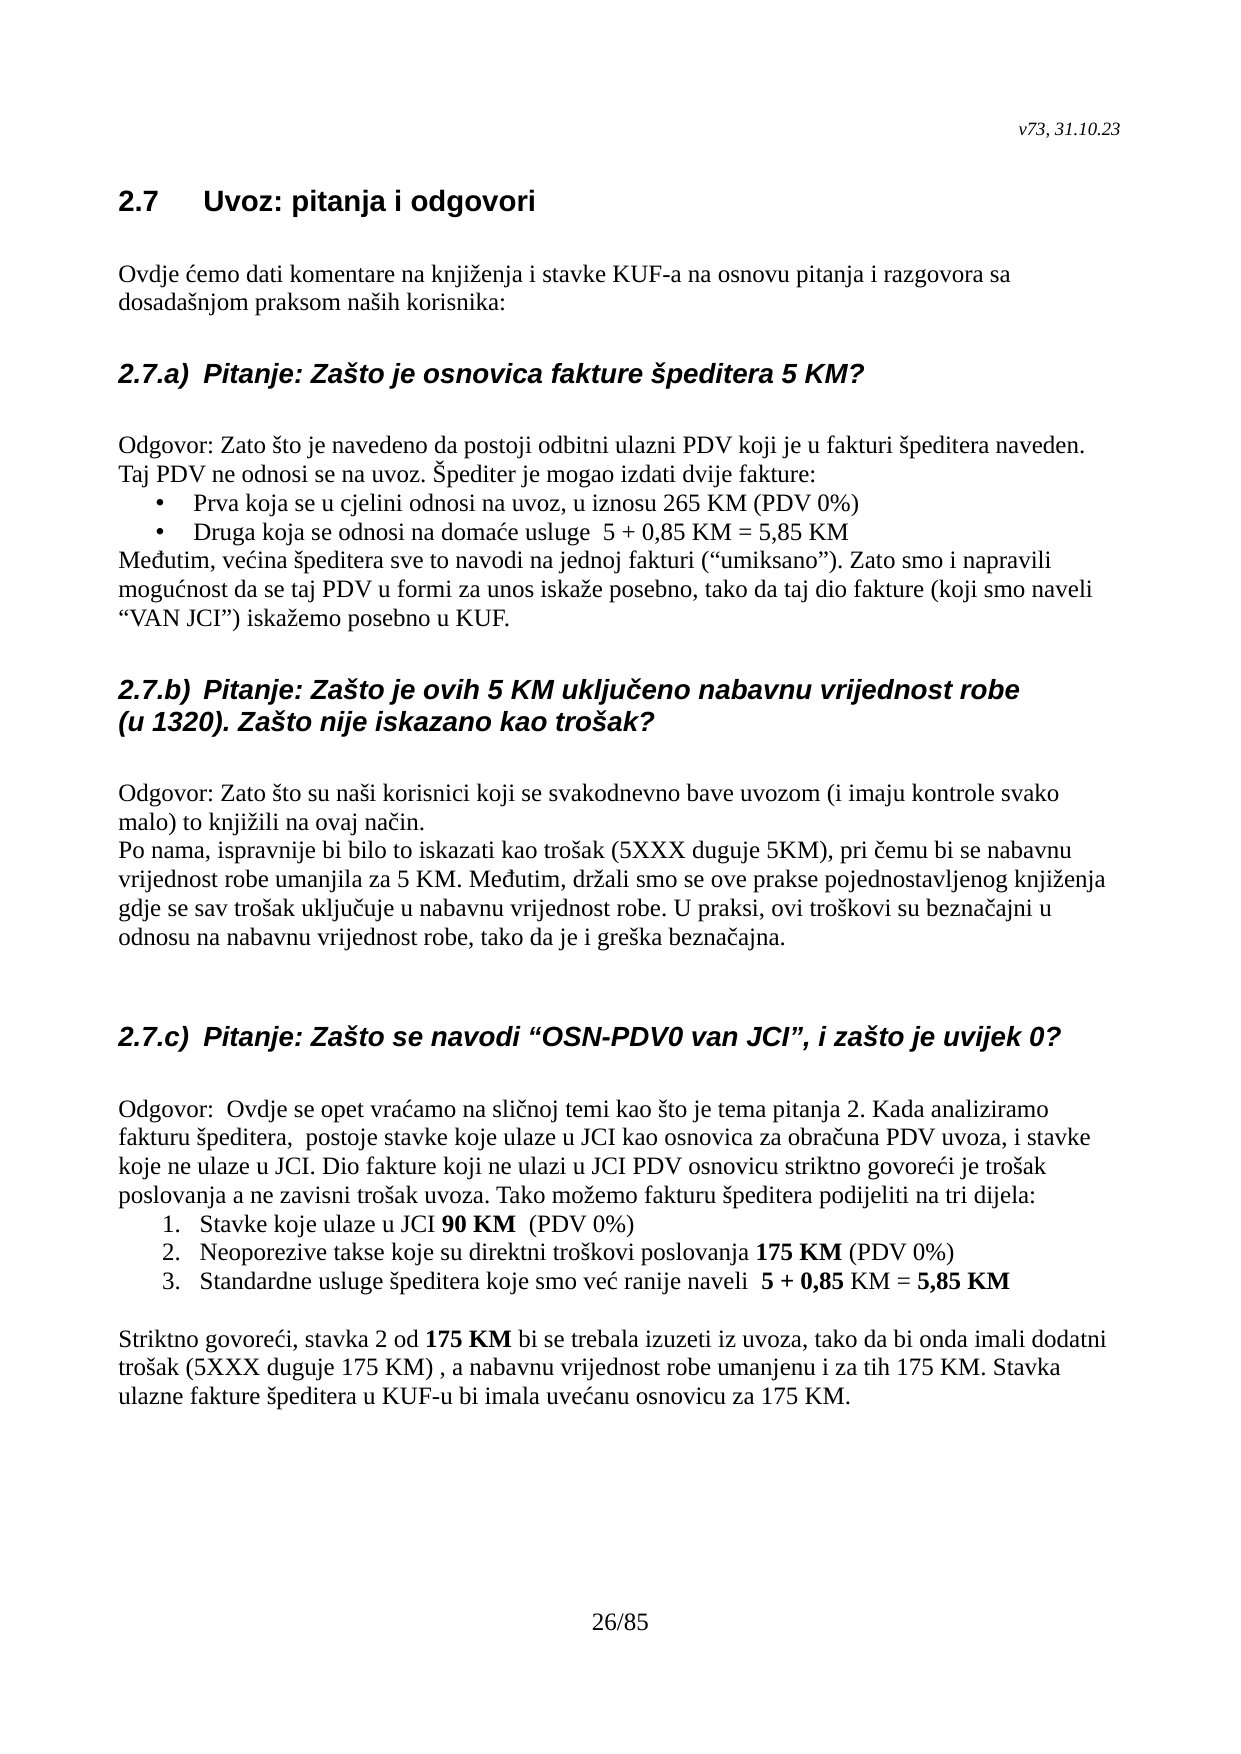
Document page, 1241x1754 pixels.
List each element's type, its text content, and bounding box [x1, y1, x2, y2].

list Neoporezive takse koje su direktni troškovi poslovanja 175 KM (PDV 0%) [162, 1237, 1122, 1266]
text Odgovor: Zato što su naši korisnici koji se svakodnevno bave uvozom (i imaju kontrole svako malo) to knjižili na ovaj način. [118, 778, 1122, 836]
subtitle Uvoz: pitanja i odgovori [118, 184, 1122, 217]
list Standardne usluge špeditera koje smo već ranije naveli 5 + 0,85 KM = 5,85 KM [162, 1266, 1122, 1295]
text Po nama, ispravnije bi bilo to iskazati kao trošak (5XXX duguje 5KM), pri čemu bi se nabavnu vrijednost robe umanjila za 5 KM. Međutim, držali smo se ove prakse pojednostavljenog knjiženja gdje se sav trošak uključuje u nabavnu vrijednost robe. U praksi, ovi troškovi su beznačajni u odnosu na nabavnu vrijednost robe, tako da je i greška beznačajna. [118, 836, 1122, 951]
subtitle Pitanje: Zašto je osnovica fakture špeditera 5 KM? [118, 357, 1122, 389]
text Striktno govoreći, stavka 2 od 175 KM bi se trebala izuzeti iz uvoza, tako da bi onda imali dodatni trošak (5XXX duguje 175 KM) , a nabavnu vrijednost robe umanjenu i za tih 175 KM. Stavka ulazne fakture špeditera u KUF-u bi imala uvećanu osnovicu za 175 KM. [118, 1324, 1122, 1410]
text Odgovor: Ovdje se opet vraćamo na sličnoj temi kao što je tema pitanja 2. Kada analiziramo fakturu špeditera, postoje stavke koje ulaze u JCI kao osnovica za obračuna PDV uvoza, i stavke koje ne ulaze u JCI. Dio fakture koji ne ulazi u JCI PDV osnovicu striktno govoreći je trošak poslovanja a ne zavisni trošak uvoza. Tako možemo fakturu špeditera podijeliti na tri dijela: [118, 1094, 1122, 1209]
list Prva koja se u cjelini odnosi na uvoz, u iznosu 265 KM (PDV 0%) [156, 488, 1122, 517]
text Međutim, većina špeditera sve to navodi na jednoj fakturi (“umiksano”). Zato smo i napravili mogućnost da se taj PDV u formi za unos iskaže posebno, tako da taj dio fakture (koji smo naveli “VAN JCI”) iskažemo posebno u KUF. [118, 546, 1122, 632]
list Druga koja se odnosi na domaće usluge 5 + 0,85 KM = 5,85 KM [156, 517, 1122, 546]
list Stavke koje ulaze u JCI 90 KM (PDV 0%) [162, 1209, 1122, 1237]
text Ovdje ćemo dati komentare na knjiženja i stavke KUF-a na osnovu pitanja i razgovora sa dosadašnjom praksom naših korisnika: [118, 259, 1122, 316]
subtitle Pitanje: Zašto se navodi “OSN-PDV0 van JCI”, i zašto je uvijek 0? [118, 1021, 1122, 1052]
subtitle Pitanje: Zašto je ovih 5 KM uključeno nabavnu vrijednost robe (u 1320). Zašto nije iskazano kao trošak? [118, 673, 1122, 737]
text Odgovor: Zato što je navedeno da postoji odbitni ulazni PDV koji je u fakturi špeditera naveden. Taj PDV ne odnosi se na uvoz. Špediter je mogao izdati dvije fakture: [118, 431, 1122, 488]
